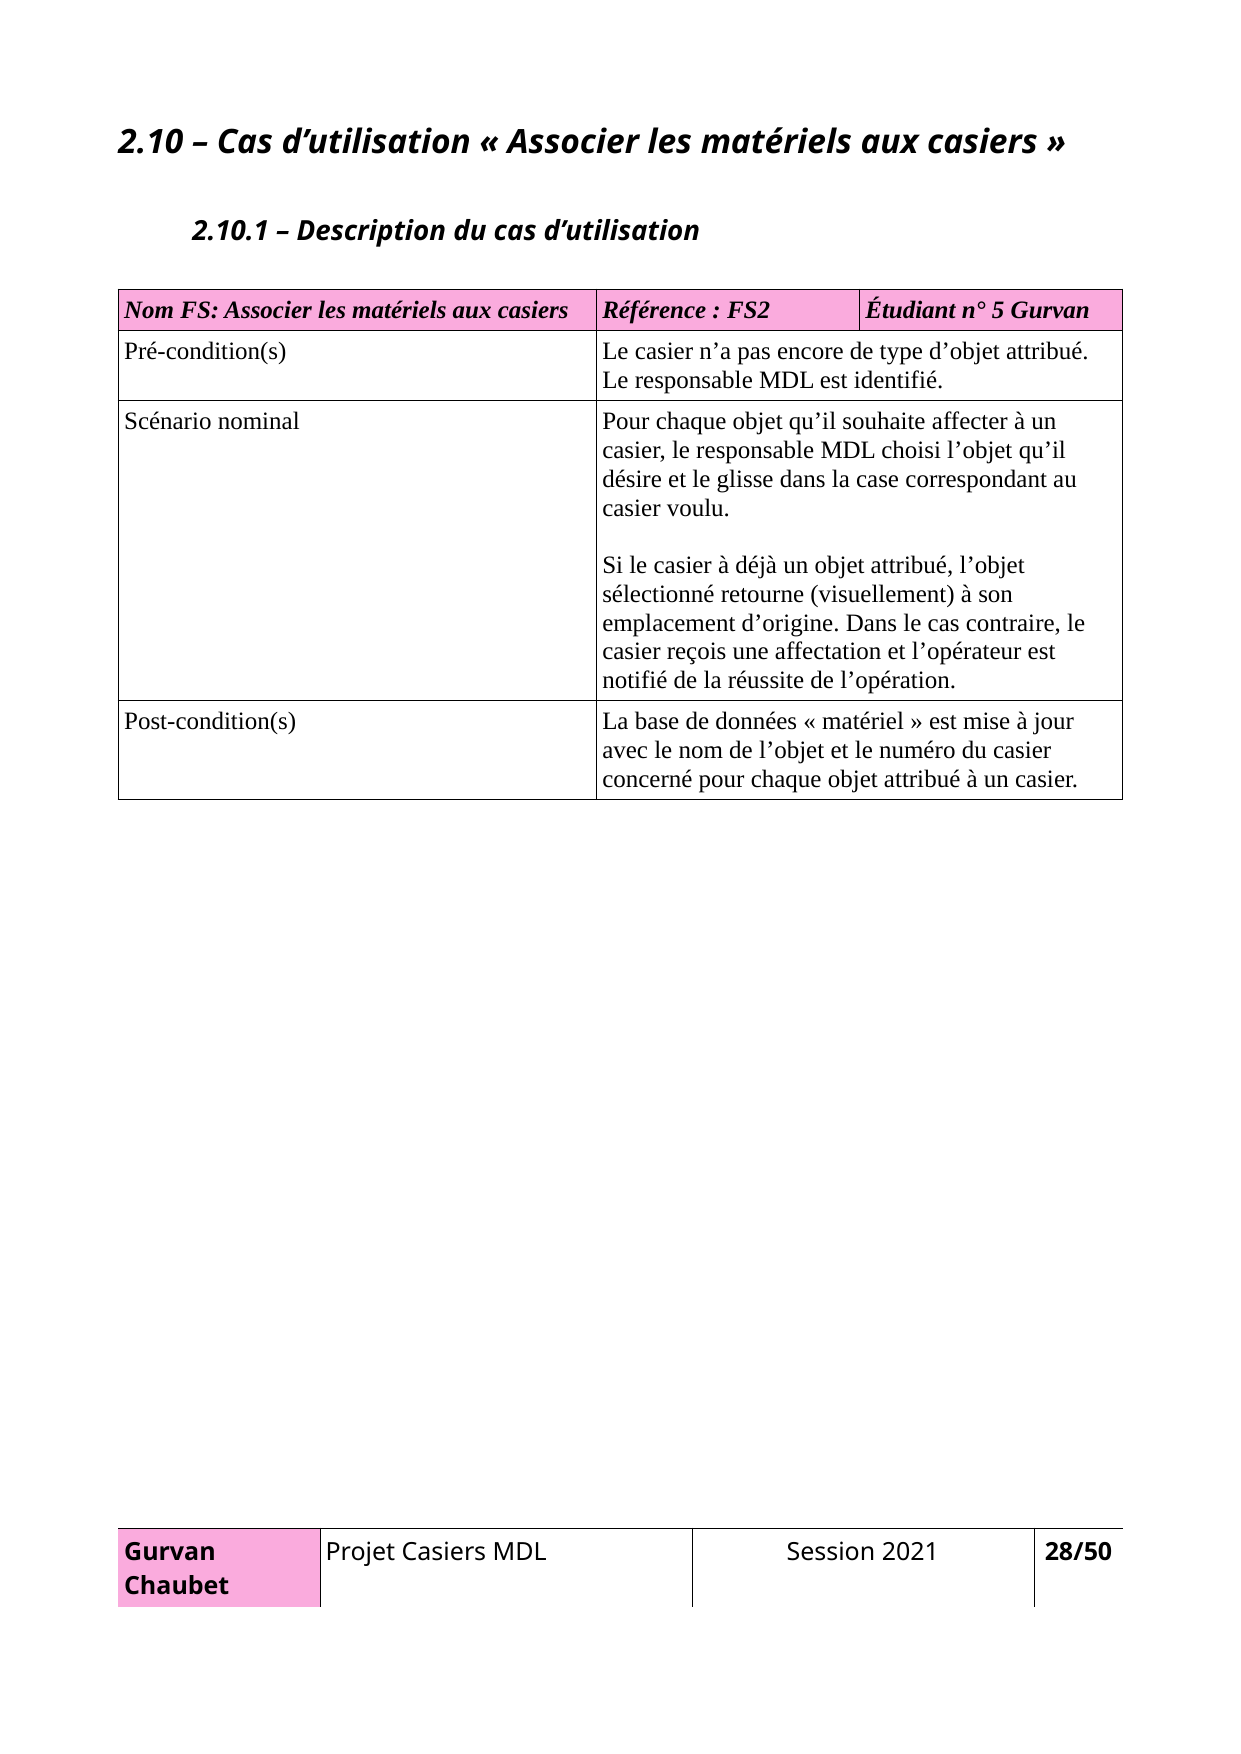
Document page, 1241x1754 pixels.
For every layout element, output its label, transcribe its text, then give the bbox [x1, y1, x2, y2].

table_header Étudiant n° 5 Gurvan [860, 290, 1122, 330]
table_cell Pour chaque objet qu’il souhaite affecter à un casier, le responsable MDL choisi l’objet qu’il désire et le glisse dans la case correspondant au casier voulu. Si le casier à déjà un objet attribué, l’objet sélectionné retourne (visuellement) à son emplacement d’origine. Dans le cas contraire, le casier reçois une affectation et l’opérateur est notifié de la réussite de l’opération. [597, 401, 1122, 700]
table_cell Pré-condition(s) [119, 331, 596, 400]
table_cell Le casier n’a pas encore de type d’objet attribué. Le responsable MDL est identifié. [597, 331, 1122, 400]
table_cell La base de données « matériel » est mise à jour avec le nom de l’objet et le numéro du casier concerné pour chaque objet attribué à un casier. [597, 701, 1122, 798]
subtitle 2.10 – Cas d’utilisation « Associer les matériels aux casiers » [118, 118, 1122, 164]
table_header Référence : FS2 [597, 290, 859, 330]
table_cell Post-condition(s) [119, 701, 596, 798]
table_header Nom FS: Associer les matériels aux casiers [119, 290, 596, 330]
table_cell Scénario nominal [119, 401, 596, 700]
subtitle 2.10.1 – Description du cas d’utilisation [118, 210, 1122, 248]
